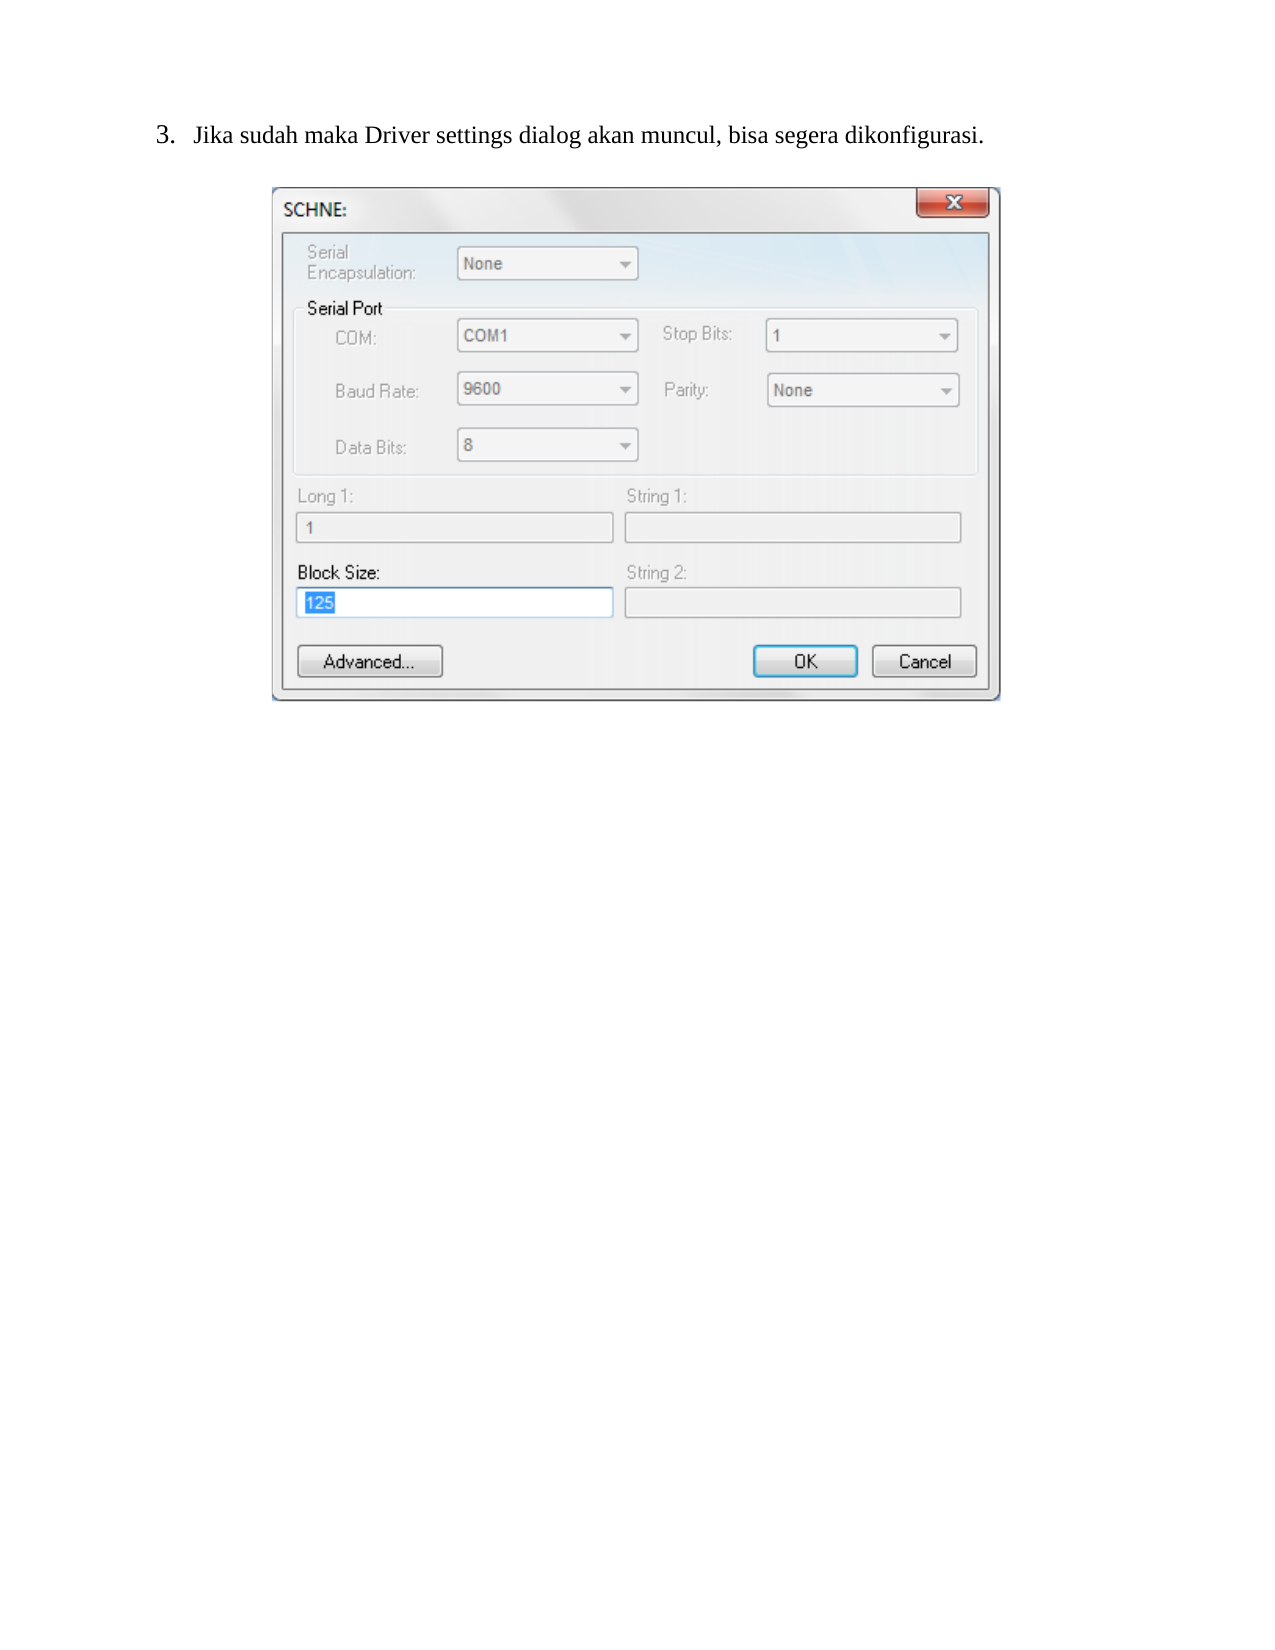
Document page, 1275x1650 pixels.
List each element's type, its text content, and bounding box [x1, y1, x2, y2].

list Jika sudah maka Driver settings dialog akan muncul, bisa segera dikonfigurasi. [156, 118, 1157, 178]
picture [271, 187, 1004, 706]
